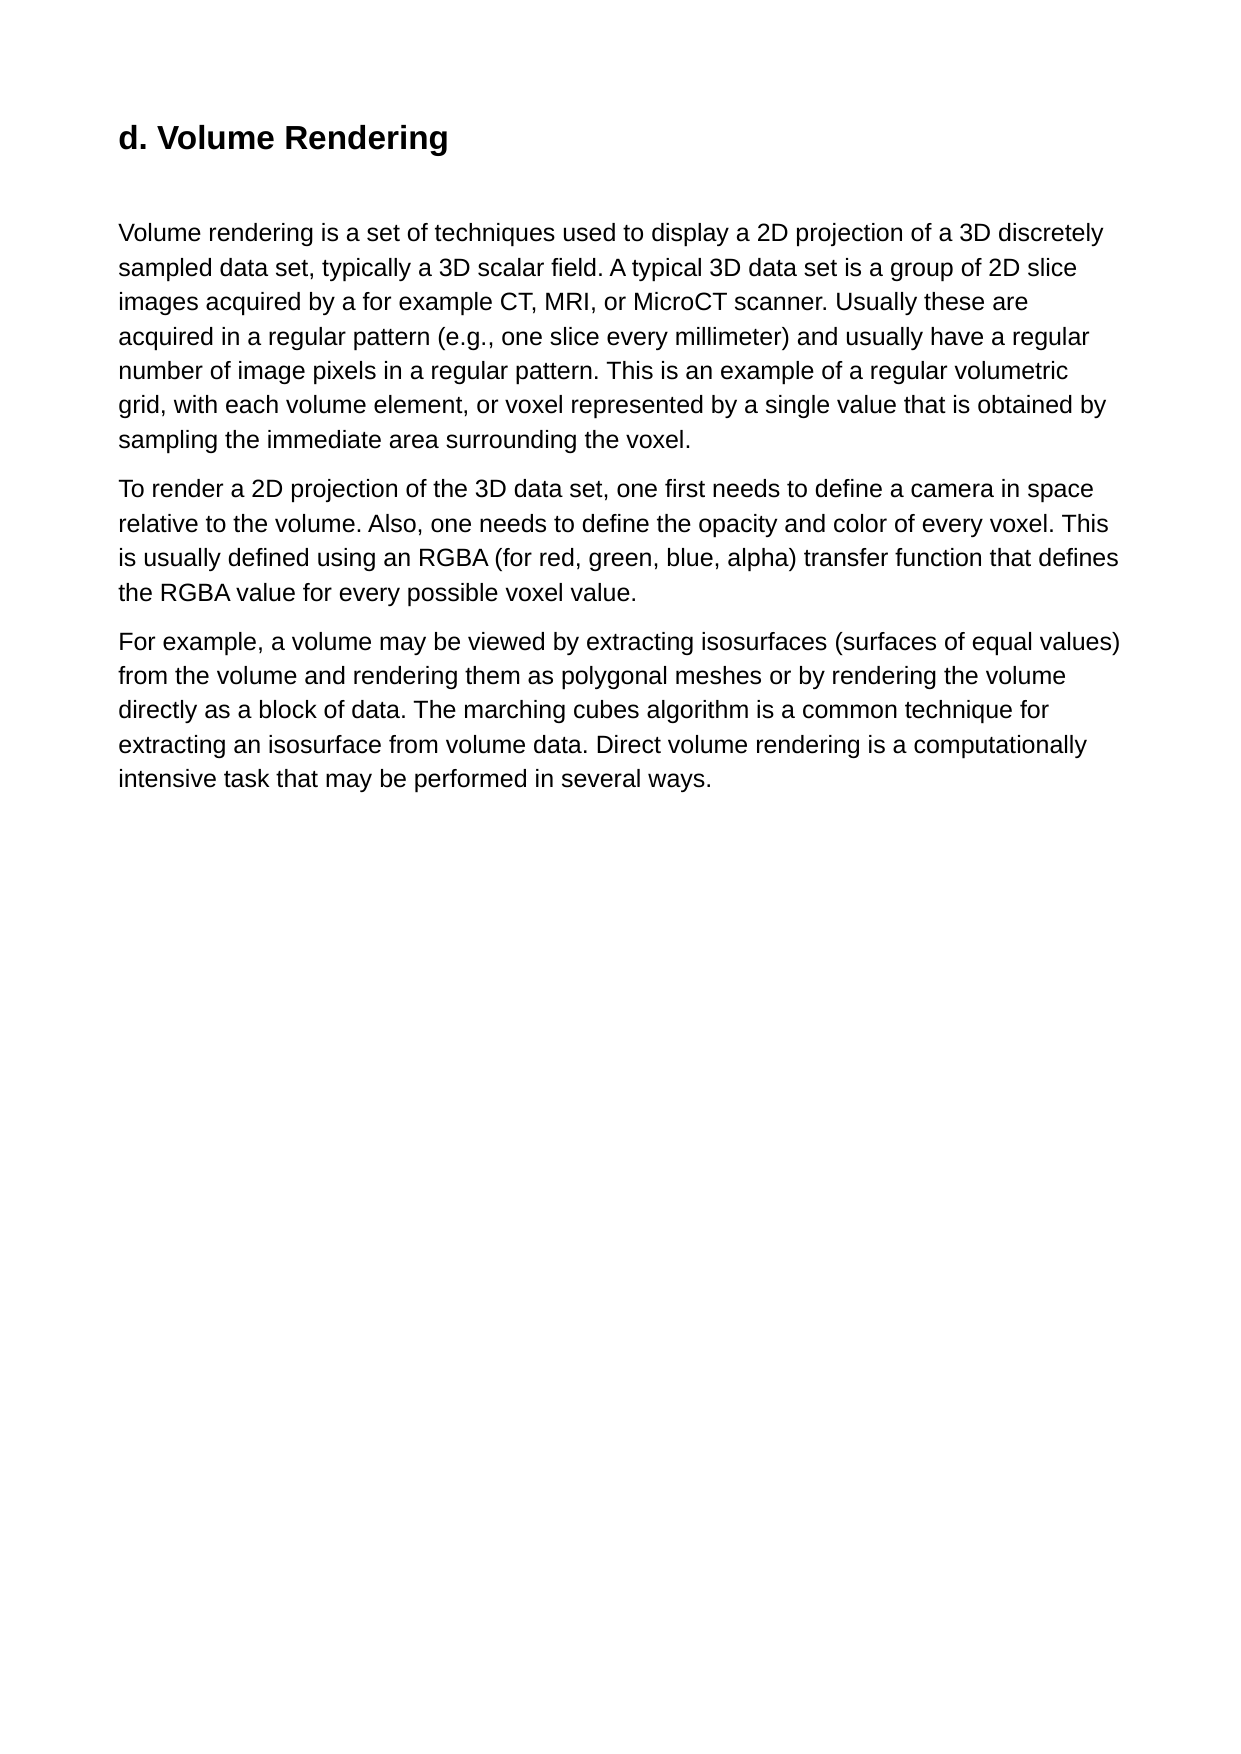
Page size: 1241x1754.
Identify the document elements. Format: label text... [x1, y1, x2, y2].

text To render a 2D projection of the 3D data set, one first needs to define a camera in space relative to the volume. Also, one needs to define the opacity and color of every voxel. This is usually defined using an RGBA (for red, green, blue, alpha) transfer function that defines the RGBA value for every possible voxel value. [118, 474, 1122, 606]
text For example, a volume may be viewed by extracting isosurfaces (surfaces of equal values) from the volume and rendering them as polygonal meshes or by rendering the volume directly as a block of data. The marching cubes algorithm is a common technique for extracting an isosurface from volume data. Direct volume rendering is a computationally intensive task that may be performed in several ways. [118, 627, 1122, 793]
text Volume rendering is a set of techniques used to display a 2D projection of a 3D discretely sampled data set, typically a 3D scalar field. A typical 3D data set is a group of 2D slice images acquired by a for example CT, MRI, or MicroCT scanner. Usually these are acquired in a regular pattern (e.g., one slice every millimeter) and usually have a regular number of image pixels in a regular pattern. This is an example of a regular volumetric grid, with each volume element, or voxel represented by a single value that is obtained by sampling the immediate area surrounding the voxel. [118, 218, 1122, 454]
subtitle d. Volume Rendering [118, 118, 1122, 157]
